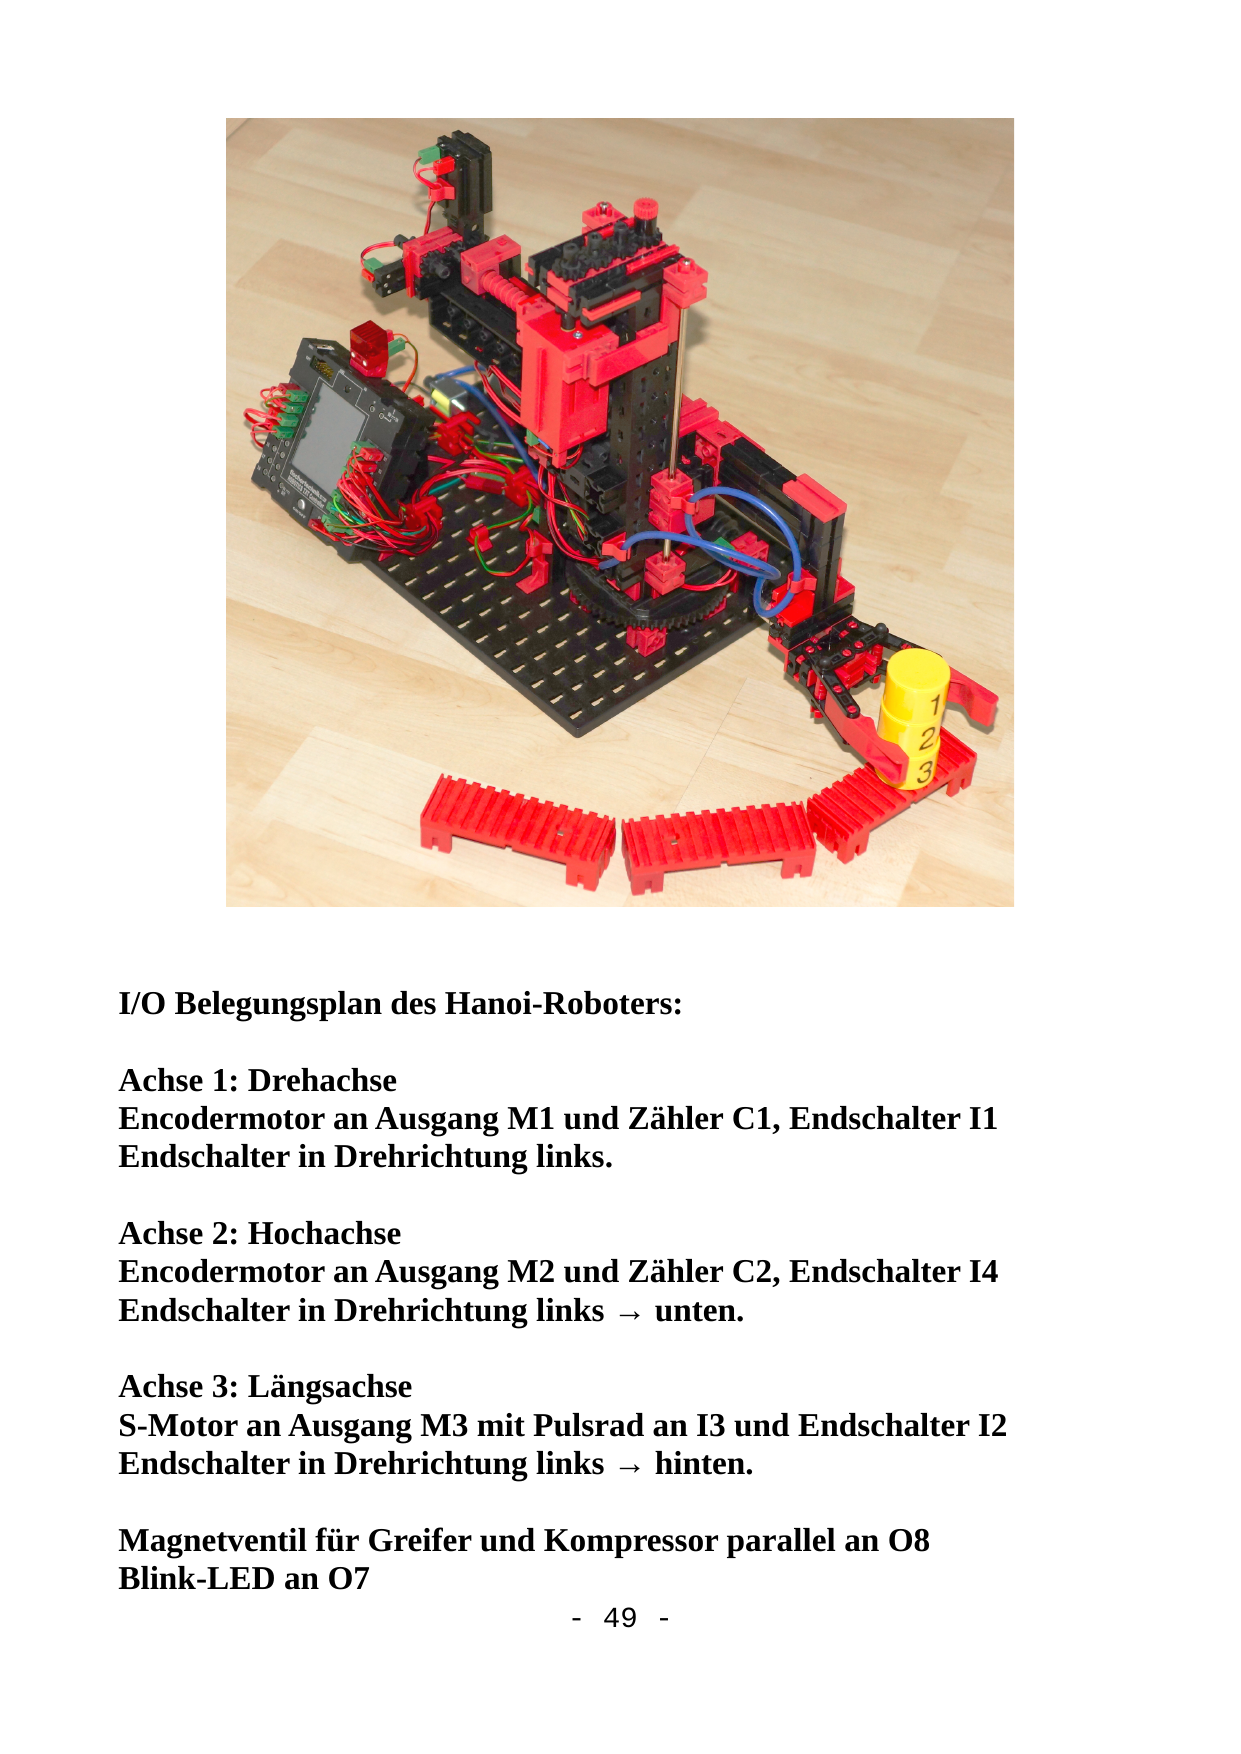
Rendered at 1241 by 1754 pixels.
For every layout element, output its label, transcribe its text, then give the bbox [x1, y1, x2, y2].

text Encodermotor an Ausgang M2 und Zähler C2, Endschalter I4 [118, 1252, 1122, 1290]
text Encodermotor an Ausgang M1 und Zähler C1, Endschalter I1 [118, 1098, 1122, 1137]
text Achse 1: Drehachse [118, 1060, 1122, 1098]
text Achse 3: Längsachse [118, 1367, 1122, 1405]
text Achse 2: Hochachse [118, 1213, 1122, 1252]
text Blink-LED an O7 [118, 1558, 1122, 1597]
text Endschalter in Drehrichtung links. [118, 1137, 1122, 1175]
text Magnetventil für Greifer und Kompressor parallel an O8 [118, 1520, 1122, 1558]
text S-Motor an Ausgang M3 mit Pulsrad an I3 und Endschalter I2 [118, 1405, 1122, 1443]
text Endschalter in Drehrichtung links → hinten. [118, 1443, 1122, 1482]
picture [226, 118, 1015, 907]
text I/O Belegungsplan des Hanoi-Roboters: [118, 983, 1122, 1022]
text Endschalter in Drehrichtung links → unten. [118, 1290, 1122, 1328]
